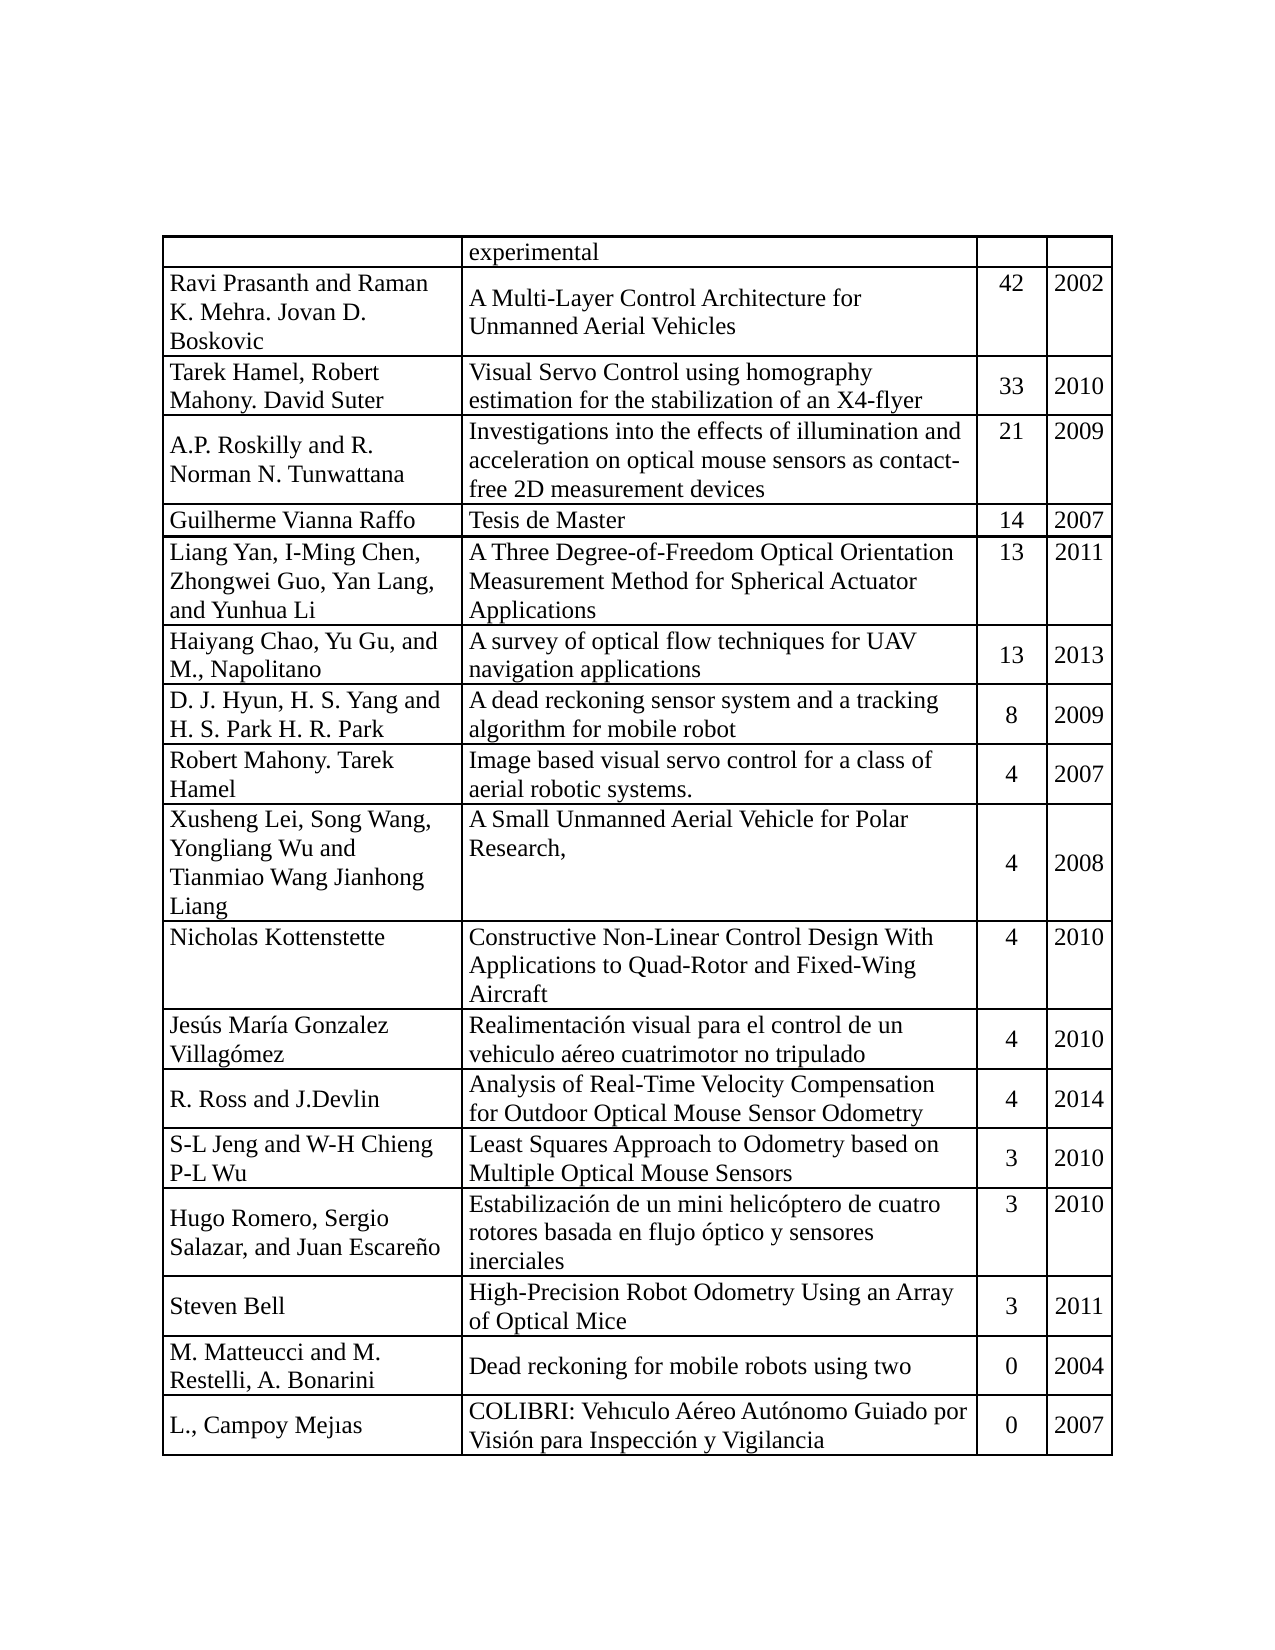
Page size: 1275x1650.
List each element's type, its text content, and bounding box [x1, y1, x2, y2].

table_cell Tarek Hamel, Robert Mahony. David Suter [164, 357, 461, 414]
table_cell 33 [978, 357, 1046, 414]
table_cell 4 [978, 805, 1046, 919]
table_cell 0 [978, 1337, 1046, 1394]
table_cell 4 [978, 1070, 1046, 1127]
table_cell Steven Bell [164, 1277, 461, 1334]
table_cell 13 [978, 626, 1046, 683]
table_cell Guilherme Vianna Raffo [164, 505, 461, 535]
table_cell experimental [463, 238, 976, 266]
table_cell Haiyang Chao, Yu Gu, and M., Napolitano [164, 626, 461, 683]
table_cell 8 [978, 685, 1046, 743]
table_cell High-Precision Robot Odometry Using an Array of Optical Mice [463, 1277, 976, 1334]
table_cell 3 [978, 1129, 1046, 1187]
table_cell M. Matteucci and M. Restelli, A. Bonarini [164, 1337, 461, 1394]
table_cell Image based visual servo control for a class of aerial robotic systems. [463, 745, 976, 802]
table_cell 2009 [1048, 416, 1111, 502]
table_cell R. Ross and J.Devlin [164, 1070, 461, 1127]
table_cell Hugo Romero, Sergio Salazar, and Juan Escareño [164, 1189, 461, 1275]
table_cell 2010 [1048, 1010, 1111, 1067]
table_cell [1048, 238, 1111, 266]
table_cell 2009 [1048, 685, 1111, 743]
table_cell 2002 [1048, 268, 1111, 354]
table_cell Constructive Non-Linear Control Design With Applications to Quad-Rotor and Fixed-Wing Aircraft [463, 922, 976, 1008]
table_cell 2014 [1048, 1070, 1111, 1127]
table_cell Ravi Prasanth and Raman K. Mehra. Jovan D. Boskovic [164, 268, 461, 354]
table_cell 4 [978, 922, 1046, 1008]
table_cell L., Campoy Mejıas [164, 1396, 461, 1454]
table_cell A Small Unmanned Aerial Vehicle for Polar Research, [463, 805, 976, 919]
table_cell 2010 [1048, 1189, 1111, 1275]
table_cell Estabilización de un mini helicóptero de cuatro rotores basada en flujo óptico y sensores inerciales [463, 1189, 976, 1275]
table_cell 2004 [1048, 1337, 1111, 1394]
table_cell A Multi-Layer Control Architecture for Unmanned Aerial Vehicles [463, 268, 976, 354]
table_cell 2007 [1048, 505, 1111, 535]
table_cell Nicholas Kottenstette [164, 922, 461, 1008]
table_cell 2010 [1048, 357, 1111, 414]
table_cell Least Squares Approach to Odometry based on Multiple Optical Mouse Sensors [463, 1129, 976, 1187]
table_cell 4 [978, 1010, 1046, 1067]
table_cell 2007 [1048, 1396, 1111, 1454]
table_cell Analysis of Real-Time Velocity Compensation for Outdoor Optical Mouse Sensor Odometry [463, 1070, 976, 1127]
table_cell 21 [978, 416, 1046, 502]
table_cell S-L Jeng and W-H Chieng P-L Wu [164, 1129, 461, 1187]
table_cell D. J. Hyun, H. S. Yang and H. S. Park H. R. Park [164, 685, 461, 743]
table_cell 2007 [1048, 745, 1111, 802]
table_cell 14 [978, 505, 1046, 535]
table_cell Jesús María Gonzalez Villagómez [164, 1010, 461, 1067]
table_cell Dead reckoning for mobile robots using two [463, 1337, 976, 1394]
table_cell 4 [978, 745, 1046, 802]
table_cell A survey of optical flow techniques for UAV navigation applications [463, 626, 976, 683]
table_cell Visual Servo Control using homography estimation for the stabilization of an X4-flyer [463, 357, 976, 414]
table_cell A dead reckoning sensor system and a tracking algorithm for mobile robot [463, 685, 976, 743]
table_cell 2010 [1048, 922, 1111, 1008]
table_cell [978, 238, 1046, 266]
table_cell A.P. Roskilly and R. Norman N. Tunwattana [164, 416, 461, 502]
table_cell 2008 [1048, 805, 1111, 919]
table_cell 2011 [1048, 1277, 1111, 1334]
table_cell Xusheng Lei, Song Wang, Yongliang Wu and Tianmiao Wang Jianhong Liang [164, 805, 461, 919]
table_cell 2011 [1048, 538, 1111, 624]
table_cell 0 [978, 1396, 1046, 1454]
table_cell Realimentación visual para el control de un vehiculo aéreo cuatrimotor no tripulado [463, 1010, 976, 1067]
table_cell 3 [978, 1277, 1046, 1334]
table_cell Tesis de Master [463, 505, 976, 535]
table_cell 42 [978, 268, 1046, 354]
table_cell Liang Yan, I-Ming Chen, Zhongwei Guo, Yan Lang, and Yunhua Li [164, 538, 461, 624]
table_cell COLIBRI: Vehıculo Aéreo Autónomo Guiado por Visión para Inspección y Vigilancia [463, 1396, 976, 1454]
table_cell Robert Mahony. Tarek Hamel [164, 745, 461, 802]
table_cell 3 [978, 1189, 1046, 1275]
table_cell 2013 [1048, 626, 1111, 683]
table_cell [164, 238, 461, 266]
table_cell A Three Degree-of-Freedom Optical Orientation Measurement Method for Spherical Actuator Applications [463, 538, 976, 624]
table_cell 13 [978, 538, 1046, 624]
table_cell 2010 [1048, 1129, 1111, 1187]
table_cell Investigations into the effects of illumination and acceleration on optical mouse sensors as contact-free 2D measurement devices [463, 416, 976, 502]
